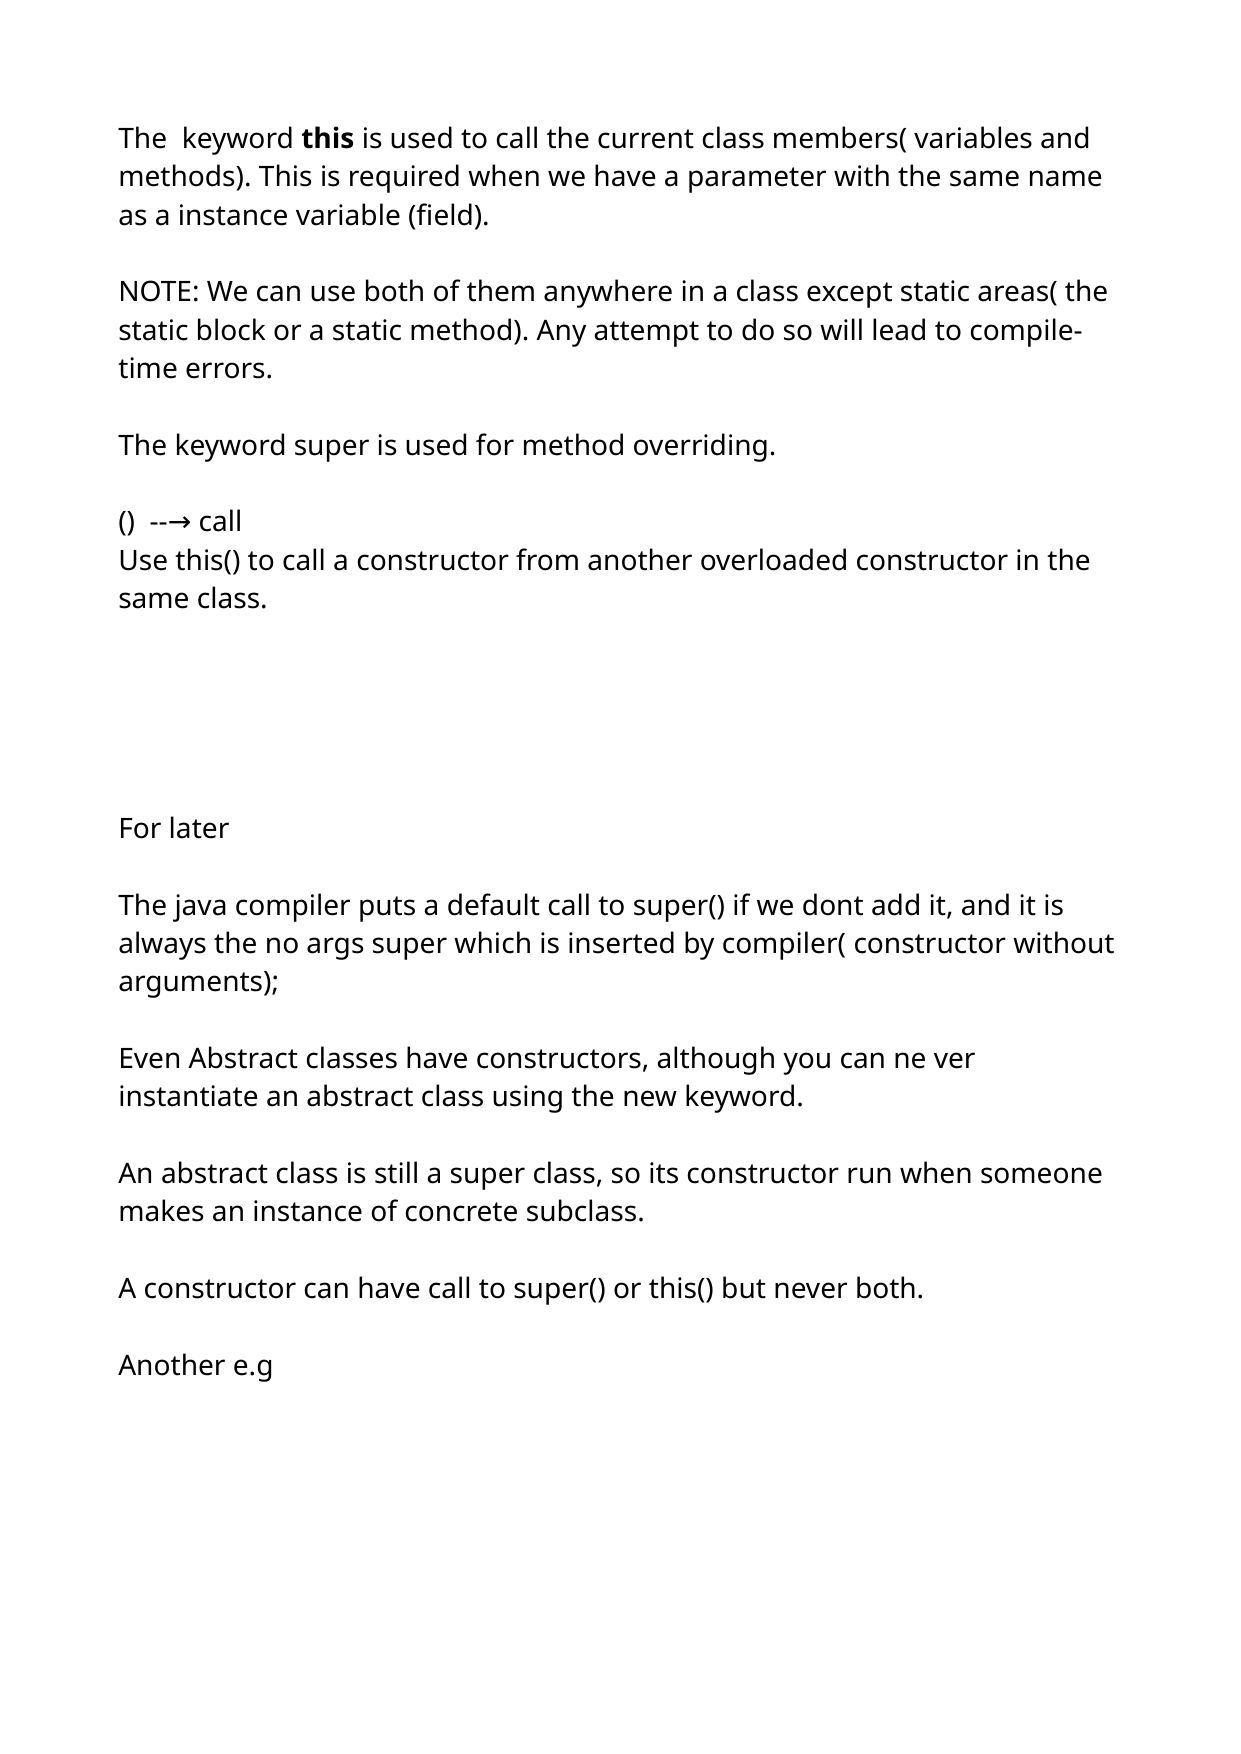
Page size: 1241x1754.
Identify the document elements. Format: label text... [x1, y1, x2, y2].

text An abstract class is still a super class, so its constructor run when someone makes an instance of concrete subclass. [118, 1153, 1122, 1230]
text Even Abstract classes have constructors, although you can ne ver instantiate an abstract class using the new keyword. [118, 1038, 1122, 1115]
text () --→ call [118, 501, 1122, 540]
text The keyword this is used to call the current class members( variables and methods). This is required when we have a parameter with the same name as a instance variable (field). [118, 118, 1122, 233]
text The keyword super is used for method overriding. [118, 425, 1122, 463]
text For later [118, 808, 1122, 846]
text Another e.g [118, 1345, 1122, 1383]
text Use this() to call a constructor from another overloaded constructor in the same class. [118, 540, 1122, 616]
text NOTE: We can use both of them anywhere in a class except static areas( the static block or a static method). Any attempt to do so will lead to compile-time errors. [118, 271, 1122, 386]
text The java compiler puts a default call to super() if we dont add it, and it is always the no args super which is inserted by compiler( constructor without arguments); [118, 885, 1122, 1000]
text A constructor can have call to super() or this() but never both. [118, 1268, 1122, 1306]
